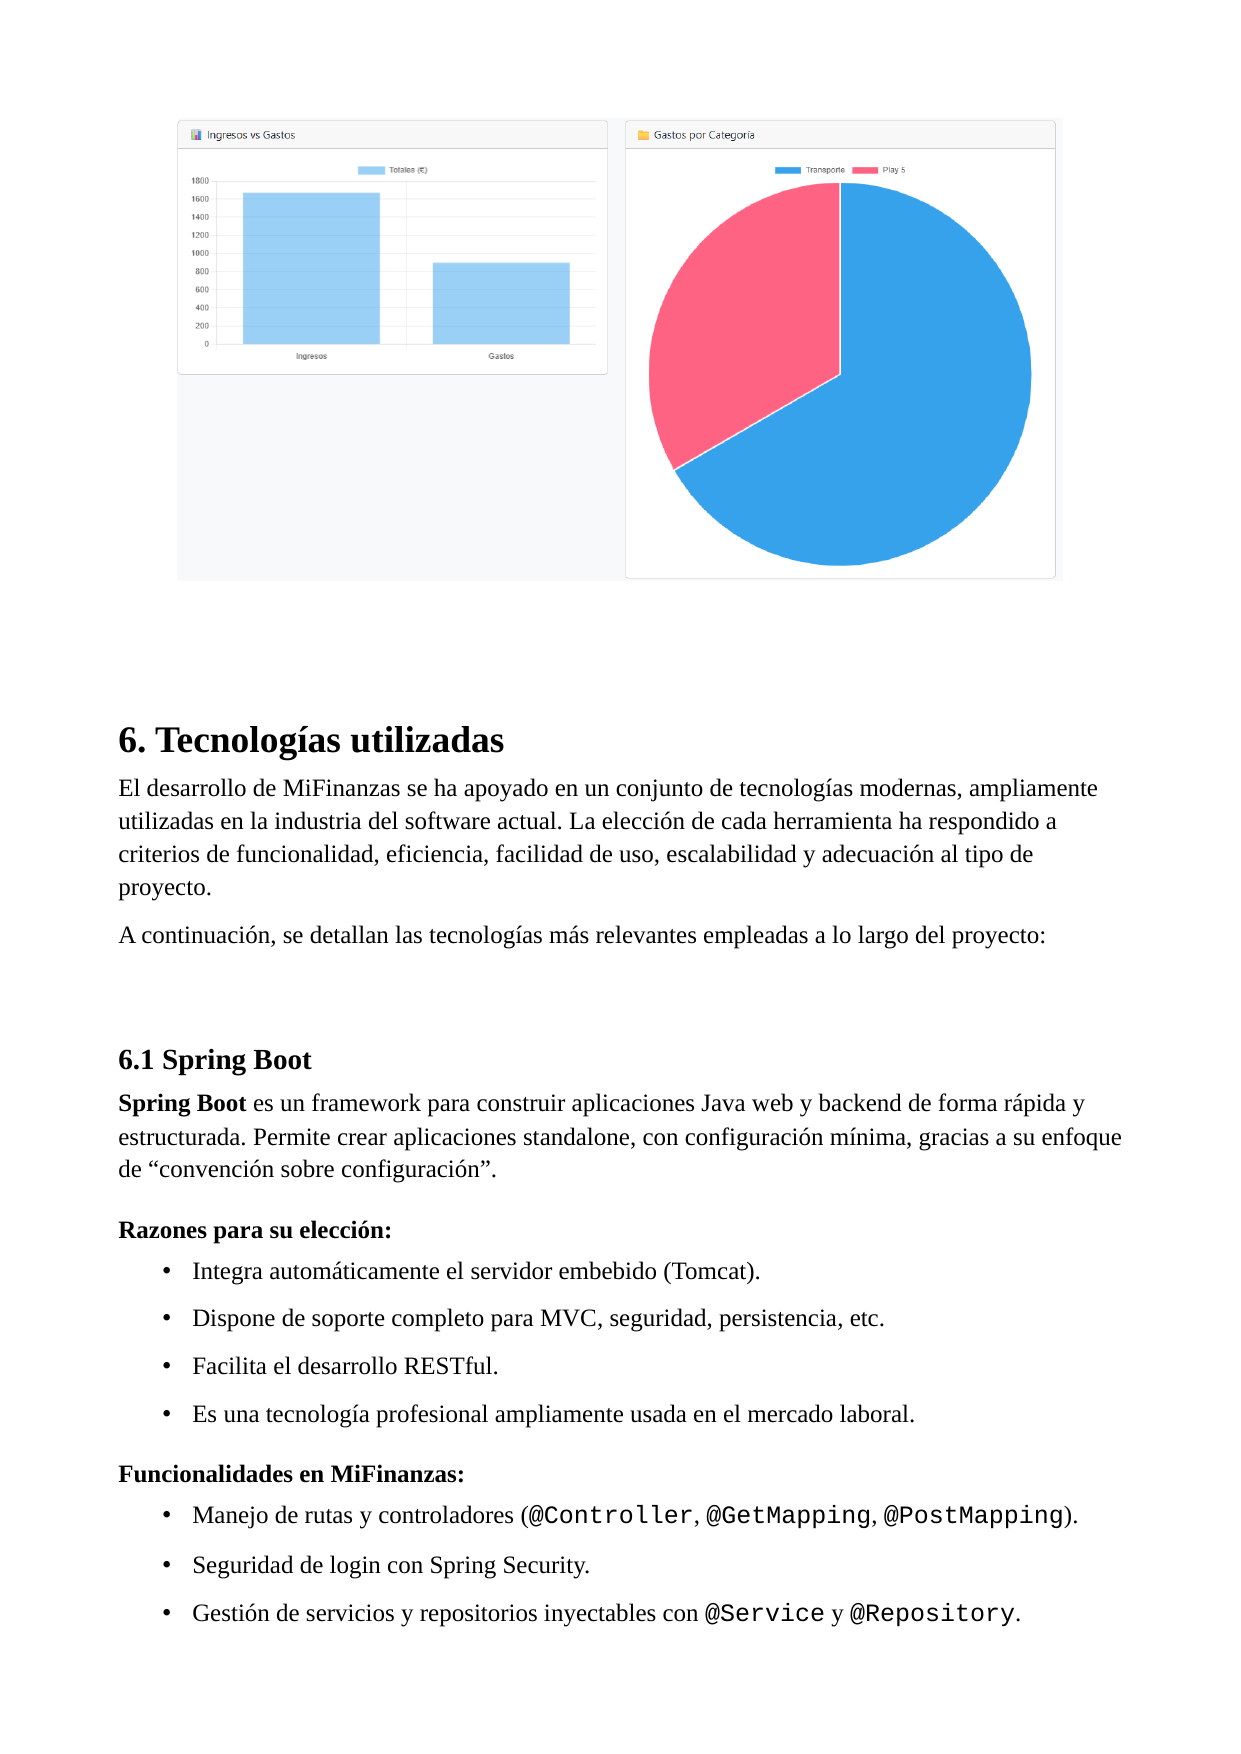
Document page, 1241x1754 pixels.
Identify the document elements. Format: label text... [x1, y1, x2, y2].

list Seguridad de login con Spring Security. [162, 1550, 1122, 1579]
list Integra automáticamente el servidor embebido (Tomcat). [162, 1256, 1122, 1285]
subtitle 6.1 Spring Boot [118, 1042, 1122, 1076]
list Es una tecnología profesional ampliamente usada en el mercado laboral. [162, 1399, 1122, 1427]
text El desarrollo de MiFinanzas se ha apoyado en un conjunto de tecnologías modernas, ampliamente utilizadas en la industria del software actual. La elección de cada herramienta ha respondido a criterios de funcionalidad, eficiencia, facilidad de uso, escalabilidad y adecuación al tipo de proyecto. [118, 773, 1122, 901]
list Dispone de soporte completo para MVC, seguridad, persistencia, etc. [162, 1303, 1122, 1332]
subtitle Razones para su elección: [118, 1215, 1122, 1243]
subtitle 6. Tecnologías utilizadas [118, 717, 1122, 761]
list Gestión de servicios y repositorios inyectables con @Service y @Repository. [162, 1598, 1122, 1628]
list Facilita el desarrollo RESTful. [162, 1351, 1122, 1380]
picture [177, 118, 1063, 581]
list Manejo de rutas y controladores (@Controller, @GetMapping, @PostMapping). [162, 1500, 1122, 1531]
text Spring Boot es un framework para construir aplicaciones Java web y backend de forma rápida y estructurada. Permite crear aplicaciones standalone, con configuración mínima, gracias a su enfoque de “convención sobre configuración”. [118, 1088, 1122, 1183]
subtitle Funcionalidades en MiFinanzas: [118, 1459, 1122, 1488]
text A continuación, se detallan las tecnologías más relevantes empleadas a lo largo del proyecto: [118, 920, 1122, 948]
